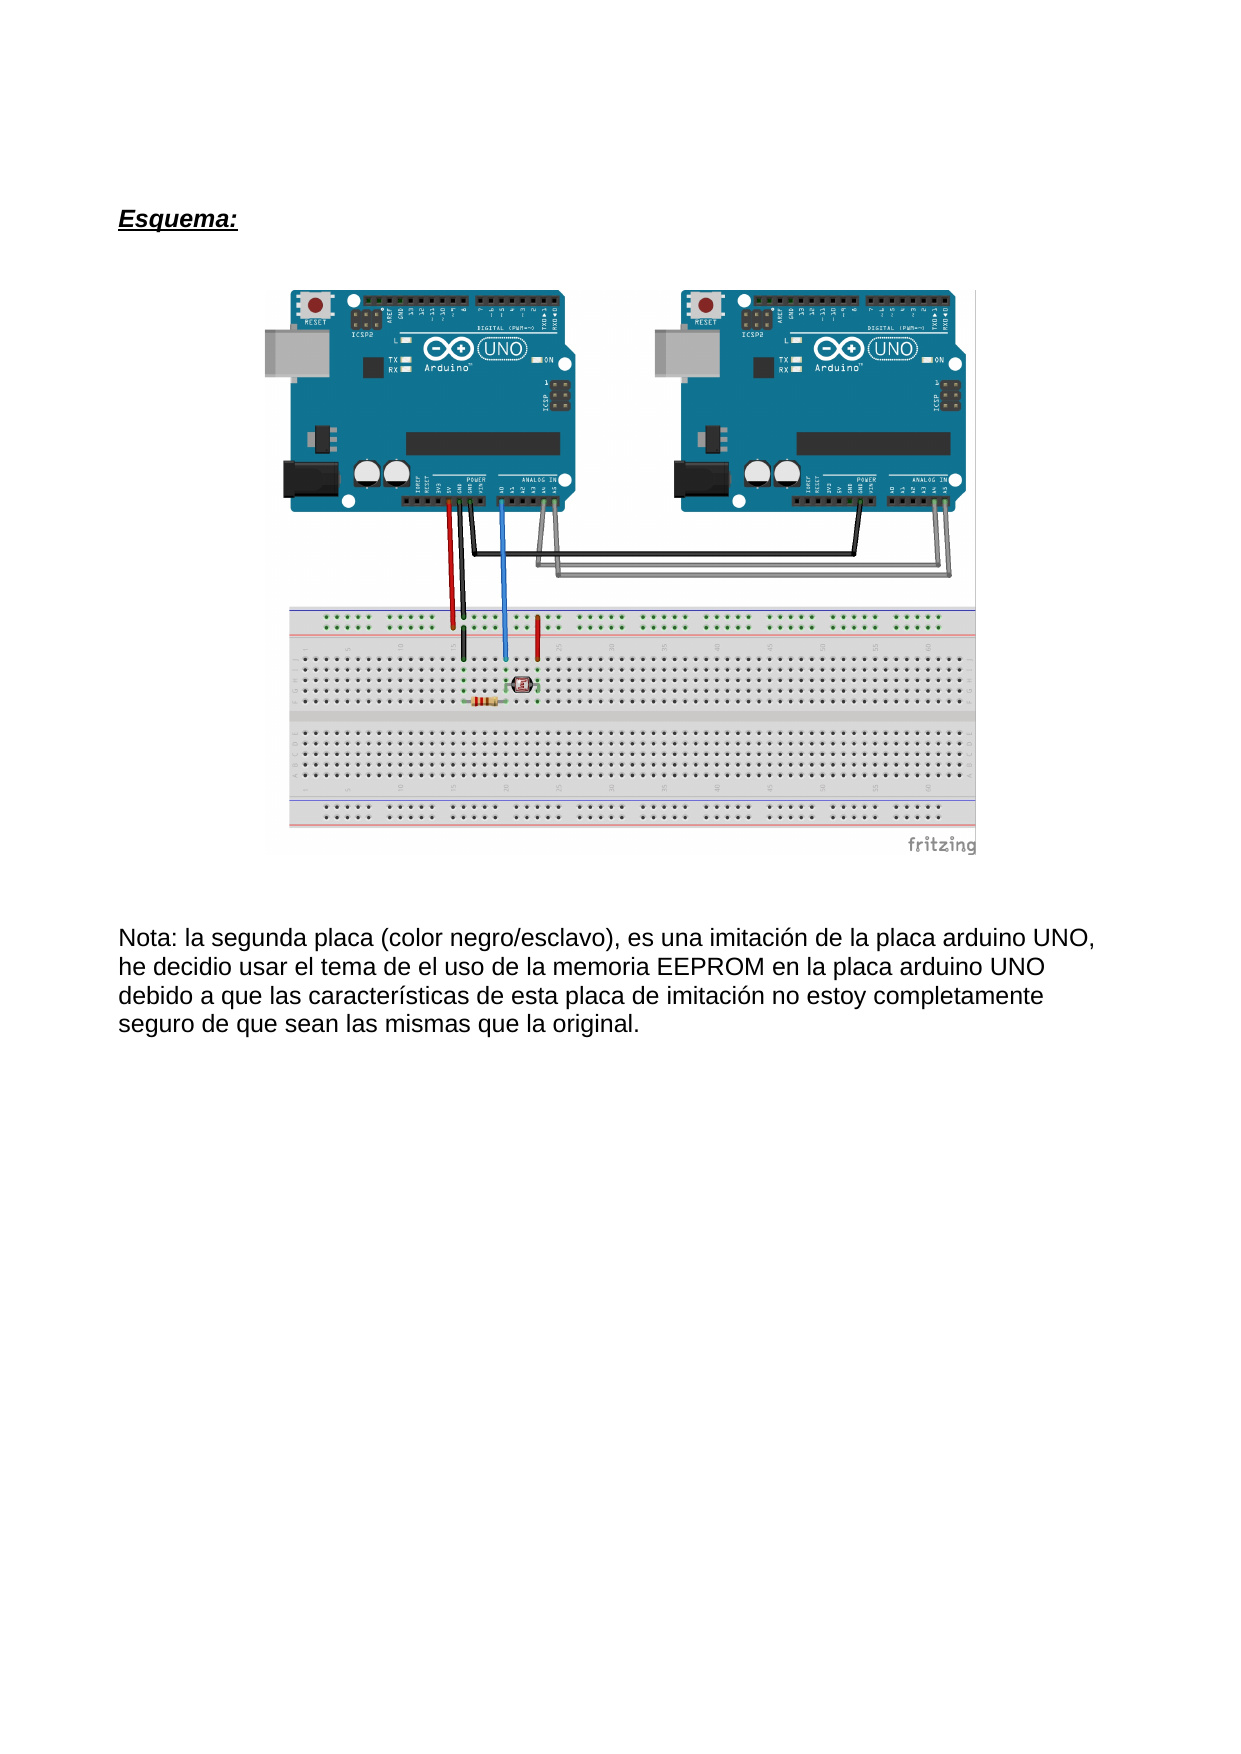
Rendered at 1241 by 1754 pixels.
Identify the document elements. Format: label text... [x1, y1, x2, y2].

picture [264, 290, 976, 855]
text Nota: la segunda placa (color negro/esclavo), es una imitación de la placa arduino UNO, he decidio usar el tema de el uso de la memoria EEPROM en la placa arduino UNO debido a que las características de esta placa de imitación no estoy completamente seguro de que sean las mismas que la original. [118, 923, 1122, 1038]
text Esquema: [118, 204, 1122, 233]
